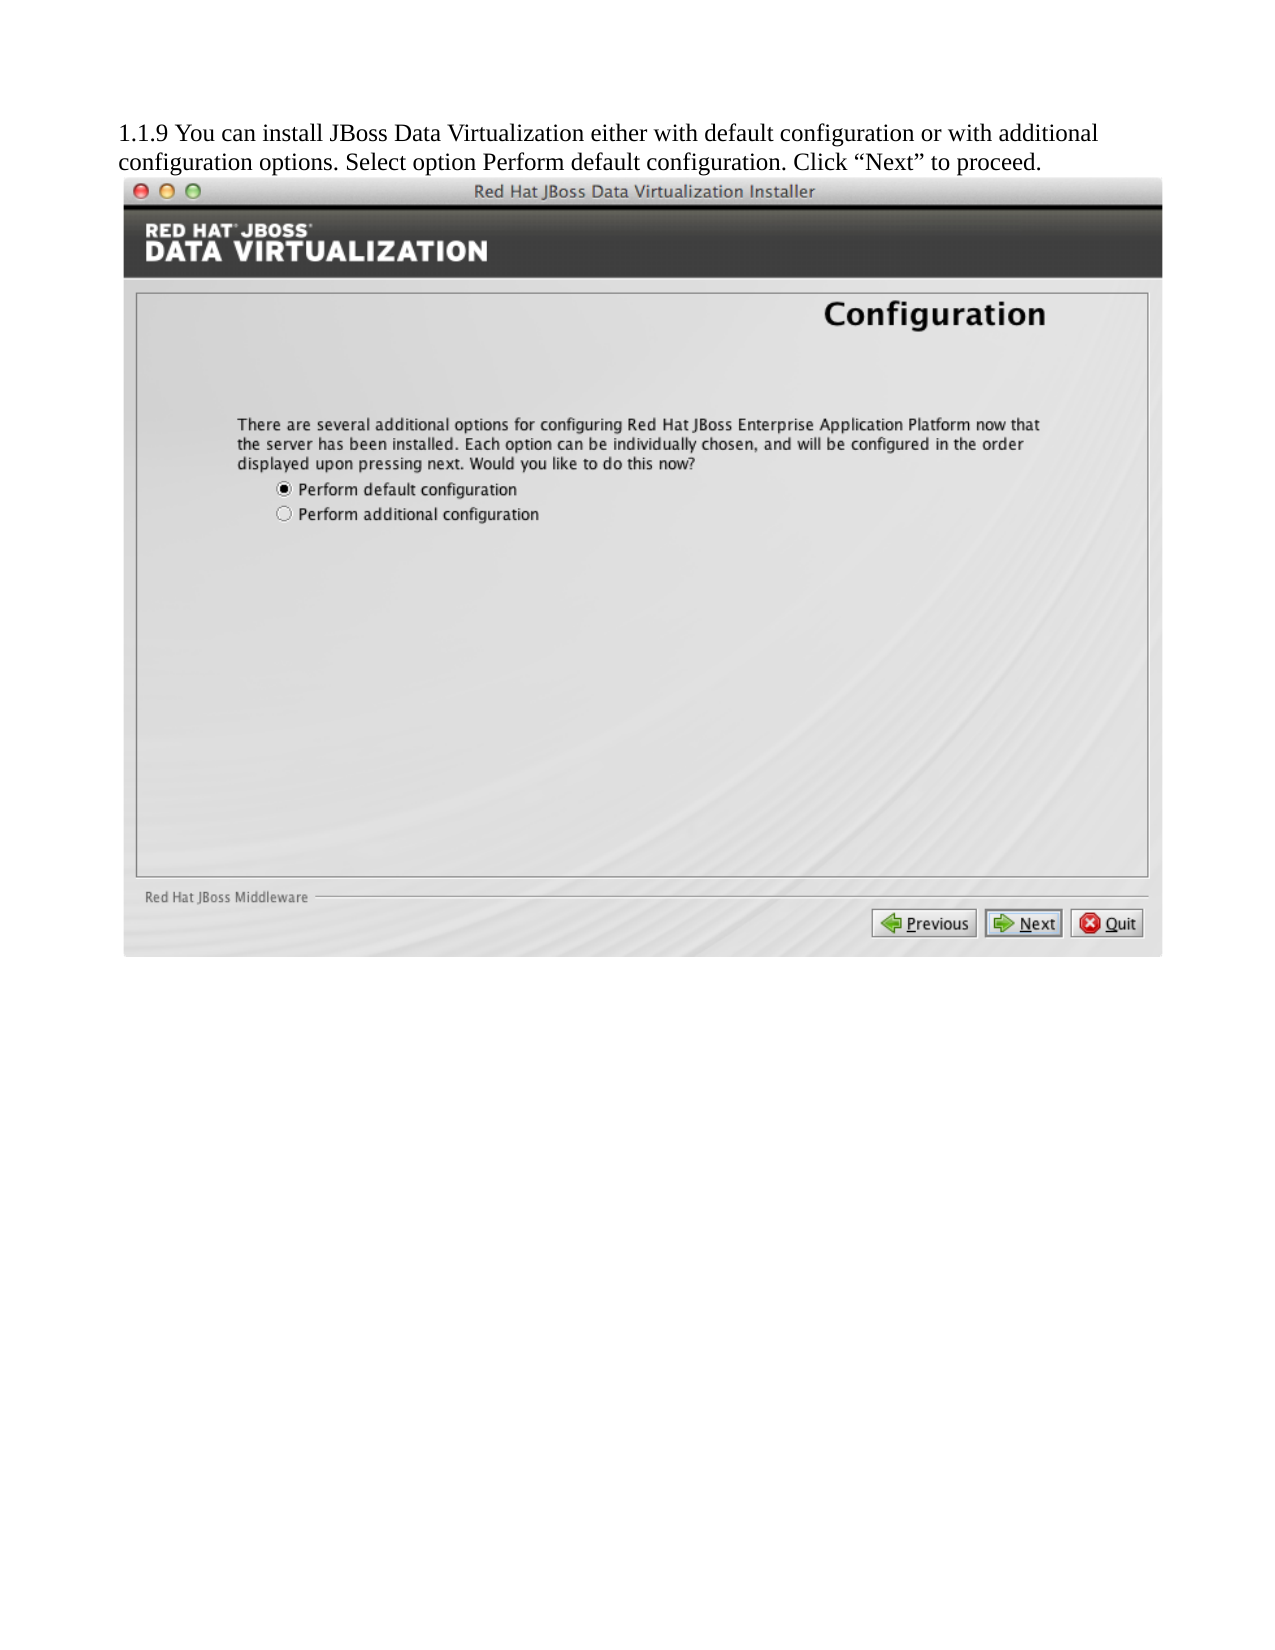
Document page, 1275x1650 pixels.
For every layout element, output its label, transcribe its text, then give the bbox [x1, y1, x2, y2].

picture [123, 177, 1163, 957]
text 1.1.9 You can install JBoss Data Virtualization either with default configuration or with additional configuration options. Select option Perform default configuration. Click “Next” to proceed. [118, 118, 1157, 176]
